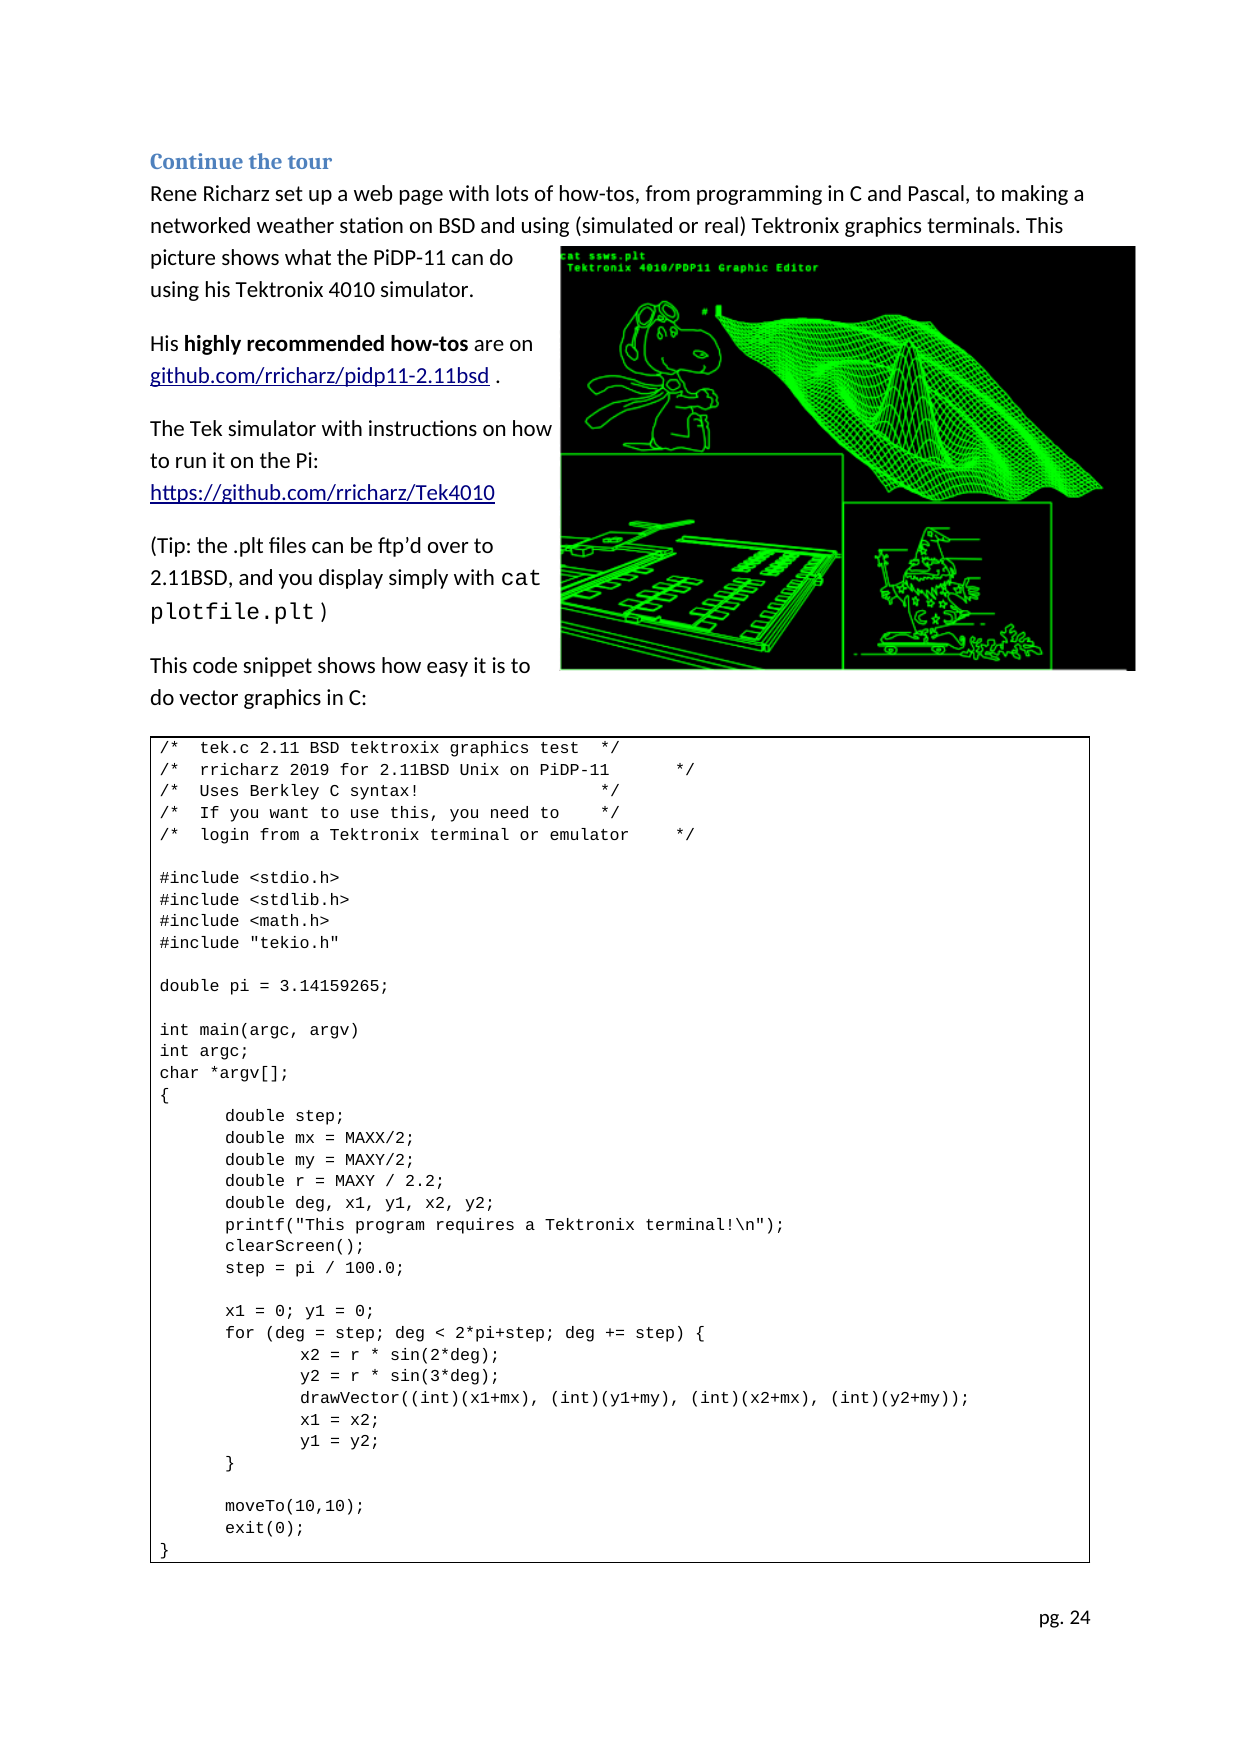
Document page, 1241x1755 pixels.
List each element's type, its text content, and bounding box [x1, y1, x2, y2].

text char *argv[]; [151, 1061, 1089, 1083]
text for (deg = step; deg < 2*pi+step; deg += step) { [151, 1321, 1089, 1343]
text x2 = r * sin(2*deg); [151, 1343, 1089, 1365]
text Continue the tour [150, 149, 1090, 175]
text Rene Richarz set up a web page with lots of how-tos, from programming in C and Pascal, to making a networked weather station on BSD and using (simulated or real) Tektronix graphics terminals. This picture shows what the PiDP-11 can do using his Tektronix 4010 simulator. [150, 179, 1090, 304]
text /* tek.c 2.11 BSD tektroxix graphics test */ [151, 738, 1089, 758]
text drawVector((int)(x1+mx), (int)(y1+my), (int)(x2+mx), (int)(y2+my)); [151, 1386, 1089, 1408]
text } [151, 1451, 1089, 1473]
text x1 = 0; y1 = 0; [151, 1300, 1089, 1321]
text double my = MAXY/2; [151, 1148, 1089, 1170]
text /* If you want to use this, you need to */ [151, 801, 1089, 823]
text #include <math.h> [151, 910, 1089, 931]
text double r = MAXY / 2.2; [151, 1170, 1089, 1191]
text y2 = r * sin(3*deg); [151, 1365, 1089, 1386]
text { [151, 1083, 1089, 1105]
text This code snippet shows how easy it is to do vector graphics in C: [150, 651, 1090, 711]
text #include "tekio.h" [151, 931, 1089, 953]
text step = pi / 100.0; [151, 1256, 1089, 1278]
text clearScreen(); [151, 1235, 1089, 1256]
text His highly recommended how-tos are on github.com/rricharz/pidp11-2.11bsd . [150, 329, 559, 389]
text double step; [151, 1105, 1089, 1126]
text exit(0); [151, 1516, 1089, 1538]
text double deg, x1, y1, x2, y2; [151, 1191, 1089, 1213]
text /* rricharz 2019 for 2.11BSD Unix on PiDP-11 */ [151, 758, 1089, 780]
text (Tip: the .plt files can be ftp’d over to 2.11BSD, and you display simply with cat plotfile.plt ) [150, 531, 559, 626]
text y1 = y2; [151, 1430, 1089, 1451]
text /* Uses Berkley C syntax! */ [151, 780, 1089, 801]
text printf("This program requires a Tektronix terminal!\n"); [151, 1213, 1089, 1235]
text double mx = MAXX/2; [151, 1126, 1089, 1148]
text } [151, 1538, 1089, 1562]
text #include <stdlib.h> [151, 888, 1089, 910]
text The Tek simulator with instructions on how to run it on the Pi: https://github.com/rricharz/Tek4010 [150, 414, 559, 506]
text moveTo(10,10); [151, 1495, 1089, 1516]
text x1 = x2; [151, 1408, 1089, 1430]
text #include <stdio.h> [151, 866, 1089, 888]
text int main(argc, argv) [151, 1018, 1089, 1040]
text double pi = 3.14159265; [151, 975, 1089, 997]
text int argc; [151, 1040, 1089, 1061]
text /* login from a Tektronix terminal or emulator */ [151, 823, 1089, 845]
